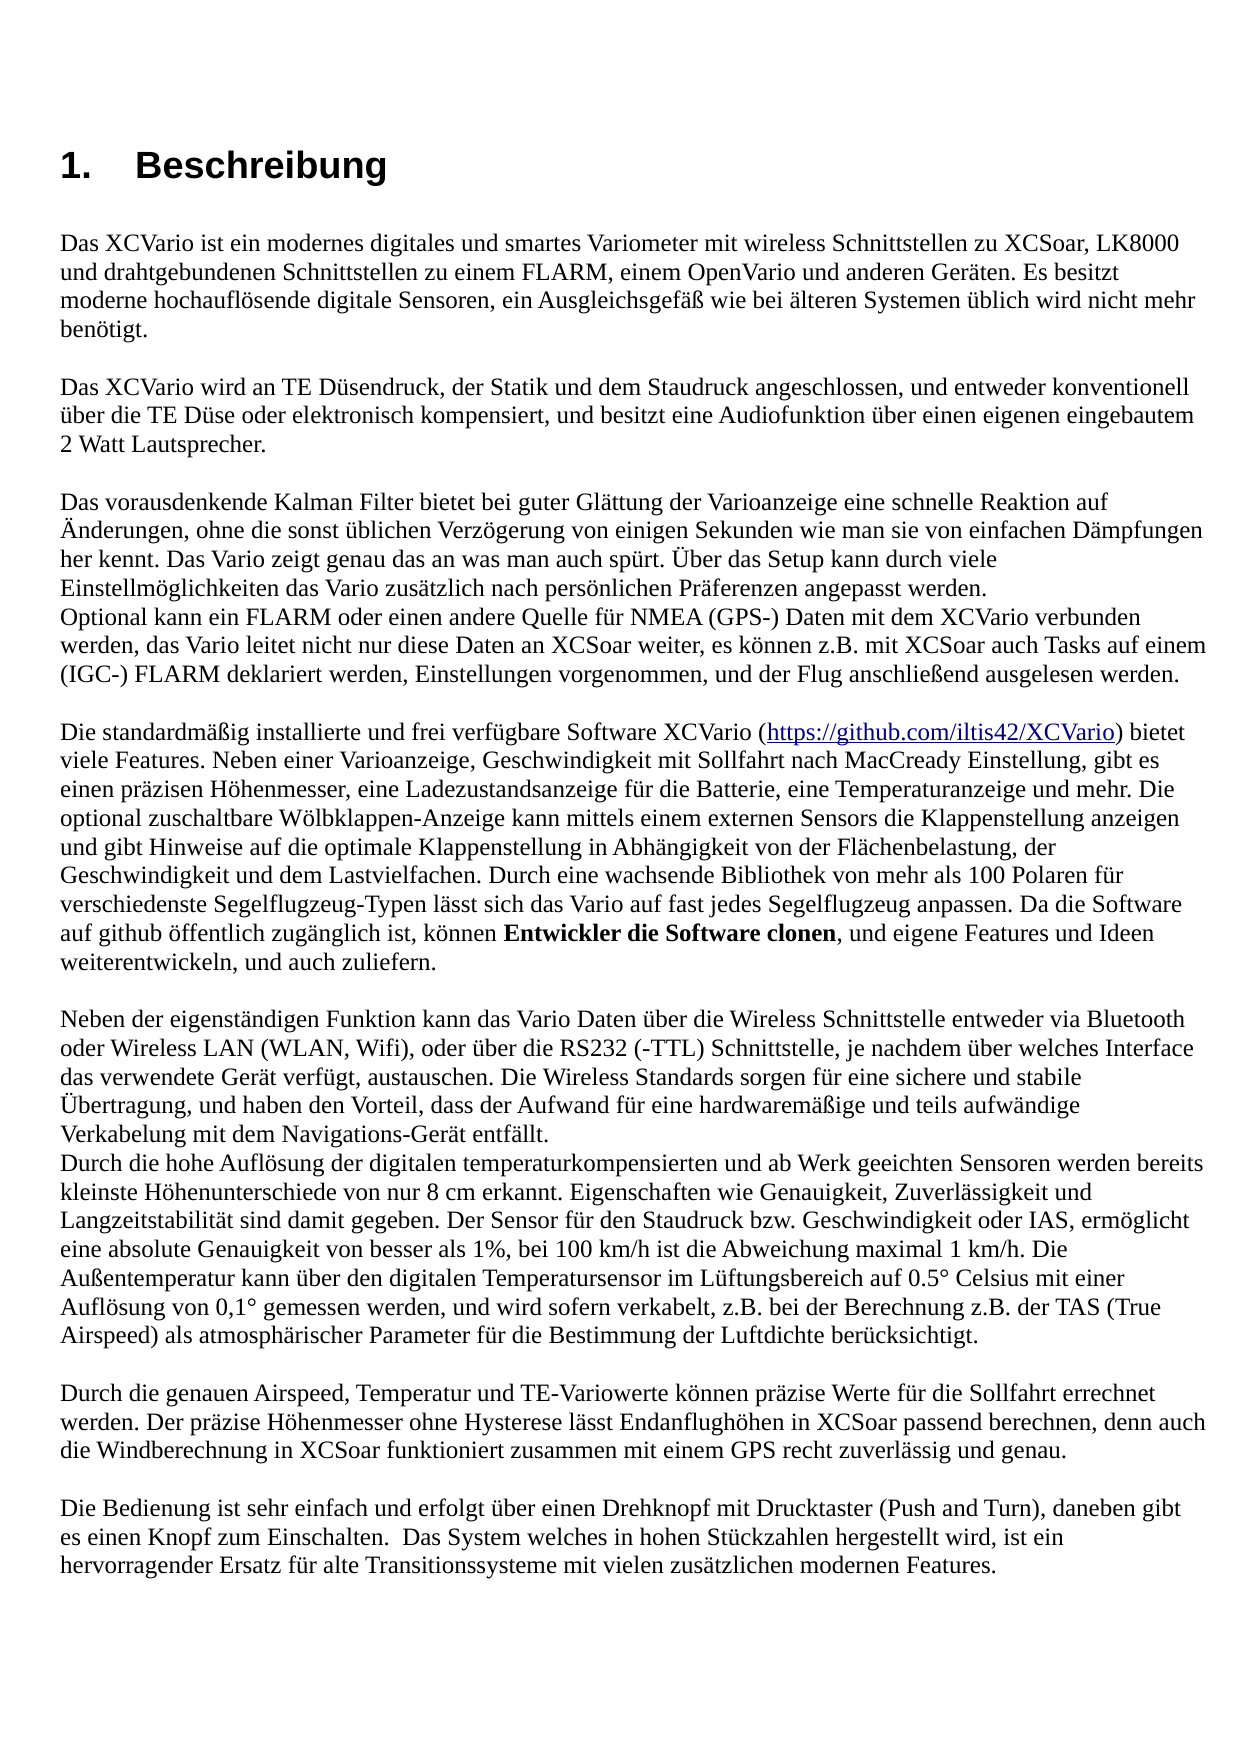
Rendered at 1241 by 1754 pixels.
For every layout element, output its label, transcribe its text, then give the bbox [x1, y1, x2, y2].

text Durch die hohe Auflösung der digitalen temperaturkompensierten und ab Werk geeichten Sensoren werden bereits kleinste Höhenunterschiede von nur 8 cm erkannt. Eigenschaften wie Genauigkeit, Zuverlässigkeit und Langzeitstabilität sind damit gegeben. Der Sensor für den Staudruck bzw. Geschwindigkeit oder IAS, ermöglicht eine absolute Genauigkeit von besser als 1%, bei 100 km/h ist die Abweichung maximal 1 km/h. Die Außentemperatur kann über den digitalen Temperatursensor im Lüftungsbereich auf 0.5° Celsius mit einer Auflösung von 0,1° gemessen werden, und wird sofern verkabelt, z.B. bei der Berechnung z.B. der TAS (True Airspeed) als atmosphärischer Parameter für die Bestimmung der Luftdichte berücksichtigt. [60, 1148, 1207, 1349]
text Neben der eigenständigen Funktion kann das Vario Daten über die Wireless Schnittstelle entweder via Bluetooth oder Wireless LAN (WLAN, Wifi), oder über die RS232 (-TTL) Schnittstelle, je nachdem über welches Interface das verwendete Gerät verfügt, austauschen. Die Wireless Standards sorgen für eine sichere und stabile Übertragung, und haben den Vorteil, dass der Aufwand für eine hardwaremäßige und teils aufwändige Verkabelung mit dem Navigations-Gerät entfällt. [60, 1004, 1207, 1148]
text Die standardmäßig installierte und frei verfügbare Software XCVario (https://github.com/iltis42/XCVario) bietet viele Features. Neben einer Varioanzeige, Geschwindigkeit mit Sollfahrt nach MacCready Einstellung, gibt es einen präzisen Höhenmesser, eine Ladezustandsanzeige für die Batterie, eine Temperaturanzeige und mehr. Die optional zuschaltbare Wölbklappen-Anzeige kann mittels einem externen Sensors die Klappenstellung anzeigen und gibt Hinweise auf die optimale Klappenstellung in Abhängigkeit von der Flächenbelastung, der Geschwindigkeit und dem Lastvielfachen. Durch eine wachsende Bibliothek von mehr als 100 Polaren für verschiedenste Segelflugzeug-Typen lässt sich das Vario auf fast jedes Segelflugzeug anpassen. Da die Software auf github öffentlich zugänglich ist, können Entwickler die Software clonen, und eigene Features und Ideen weiterentwickeln, und auch zuliefern. [60, 717, 1207, 976]
text Das vorausdenkende Kalman Filter bietet bei guter Glättung der Varioanzeige eine schnelle Reaktion auf Änderungen, ohne die sonst üblichen Verzögerung von einigen Sekunden wie man sie von einfachen Dämpfungen her kennt. Das Vario zeigt genau das an was man auch spürt. Über das Setup kann durch viele Einstellmöglichkeiten das Vario zusätzlich nach persönlichen Präferenzen angepasst werden. [60, 487, 1207, 602]
text Das XCVario wird an TE Düsendruck, der Statik und dem Staudruck angeschlossen, und entweder konventionell über die TE Düse oder elektronisch kompensiert, und besitzt eine Audiofunktion über einen eigenen eingebautem 2 Watt Lautsprecher. [60, 372, 1207, 458]
subtitle Beschreibung [60, 143, 1207, 187]
text Das XCVario ist ein modernes digitales und smartes Variometer mit wireless Schnittstellen zu XCSoar, LK8000 und drahtgebundenen Schnittstellen zu einem FLARM, einem OpenVario und anderen Geräten. Es besitzt moderne hochauflösende digitale Sensoren, ein Ausgleichsgefäß wie bei älteren Systemen üblich wird nicht mehr benötigt. [60, 228, 1207, 343]
text Durch die genauen Airspeed, Temperatur und TE-Variowerte können präzise Werte für die Sollfahrt errechnet werden. Der präzise Höhenmesser ohne Hysterese lässt Endanflughöhen in XCSoar passend berechnen, denn auch die Windberechnung in XCSoar funktioniert zusammen mit einem GPS recht zuverlässig und genau. [60, 1378, 1207, 1464]
text Optional kann ein FLARM oder einen andere Quelle für NMEA (GPS-) Daten mit dem XCVario verbunden werden, das Vario leitet nicht nur diese Daten an XCSoar weiter, es können z.B. mit XCSoar auch Tasks auf einem (IGC-) FLARM deklariert werden, Einstellungen vorgenommen, und der Flug anschließend ausgelesen werden. [60, 602, 1207, 688]
text Die Bedienung ist sehr einfach und erfolgt über einen Drehknopf mit Drucktaster (Push and Turn), daneben gibt es einen Knopf zum Einschalten. Das System welches in hohen Stückzahlen hergestellt wird, ist ein hervorragender Ersatz für alte Transitionssysteme mit vielen zusätzlichen modernen Features. [60, 1493, 1207, 1579]
